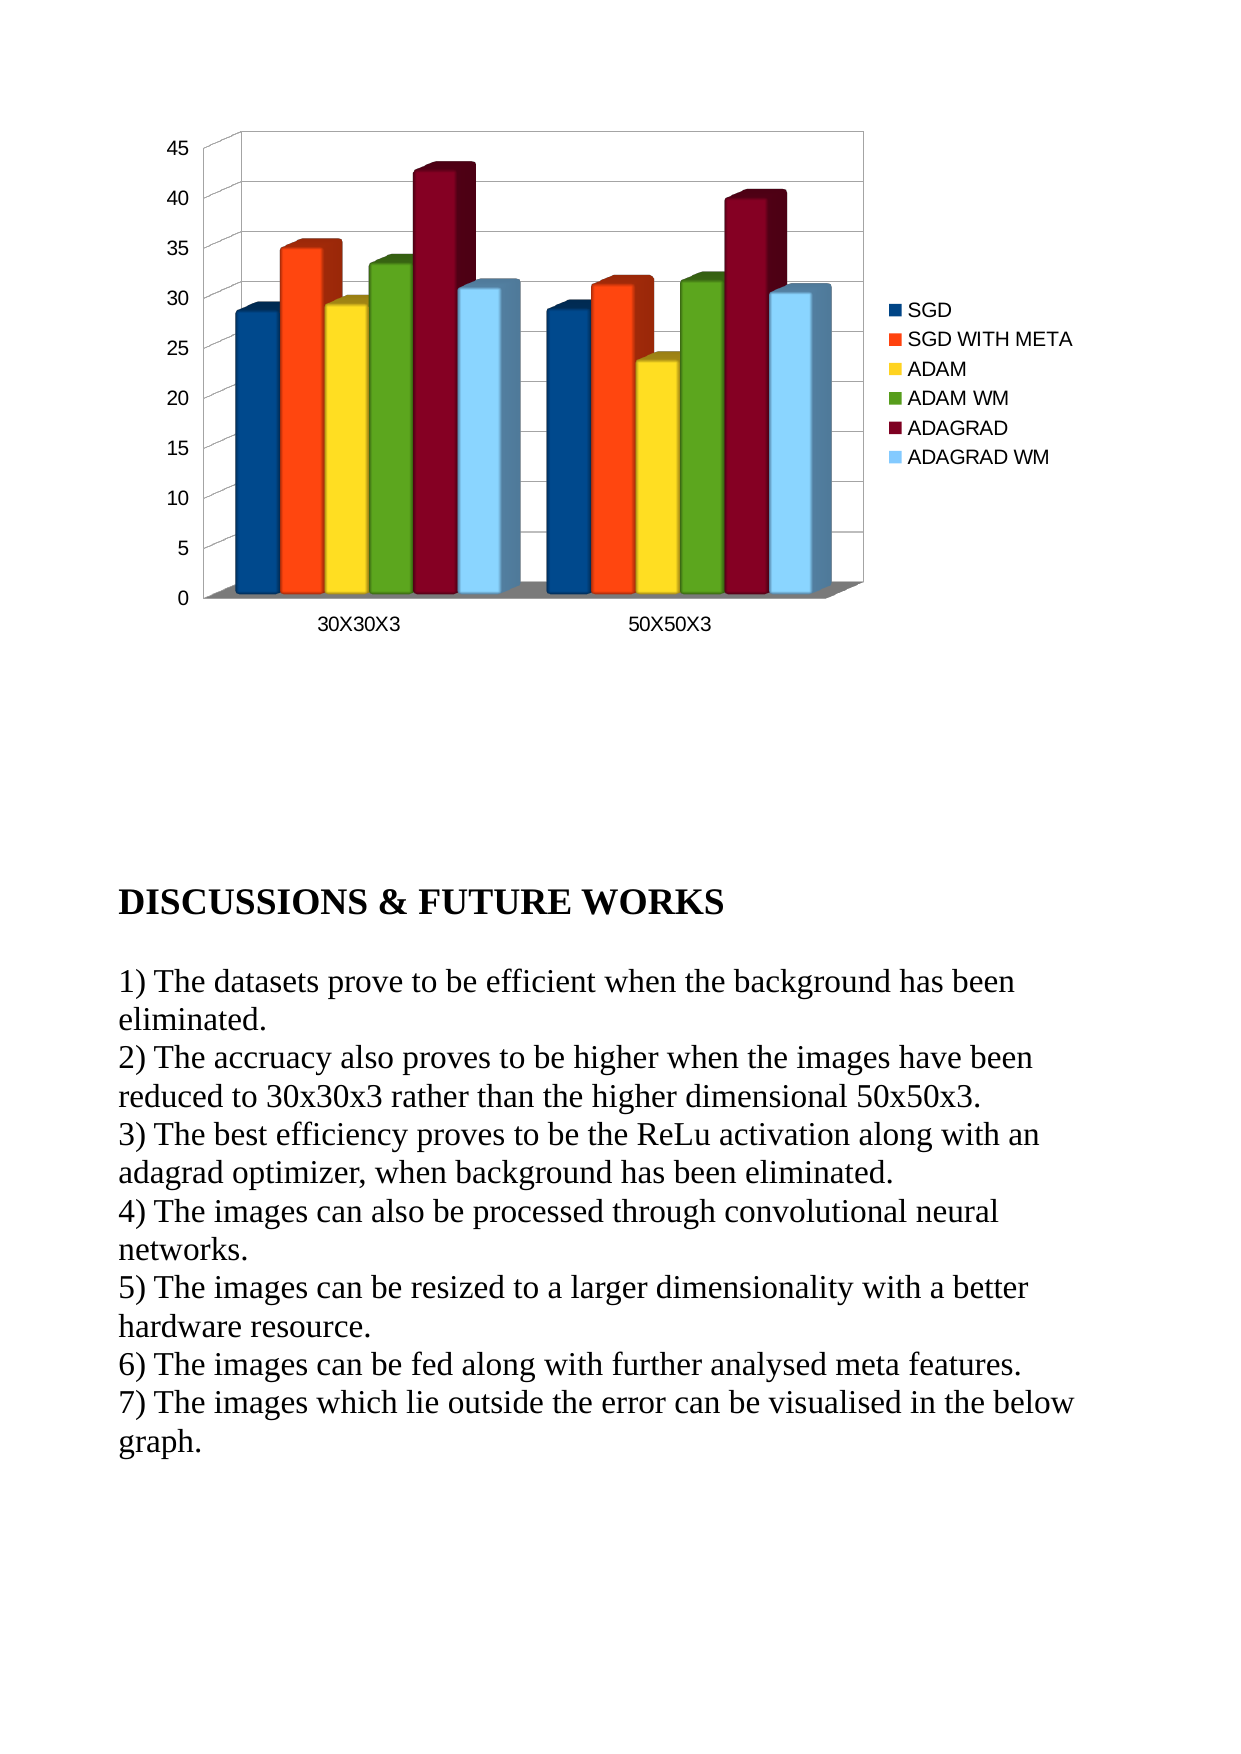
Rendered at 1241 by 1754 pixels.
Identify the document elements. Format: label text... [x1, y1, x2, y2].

text DISCUSSIONS & FUTURE WORKS [118, 879, 1122, 923]
text 4) The images can also be processed through convolutional neural networks. [118, 1191, 1122, 1268]
text 6) The images can be fed along with further analysed meta features. [118, 1344, 1122, 1383]
text 3) The best efficiency proves to be the ReLu activation along with an adagrad optimizer, when background has been eliminated. [118, 1114, 1122, 1191]
text 2) The accruacy also proves to be higher when the images have been reduced to 30x30x3 rather than the higher dimensional 50x50x3. [118, 1038, 1122, 1114]
text 7) The images which lie outside the error can be visualised in the below graph. [118, 1383, 1122, 1459]
text 5) The images can be resized to a larger dimensionality with a better hardware resource. [118, 1268, 1122, 1344]
text 1) The datasets prove to be efficient when the background has been eliminated. [118, 961, 1122, 1038]
